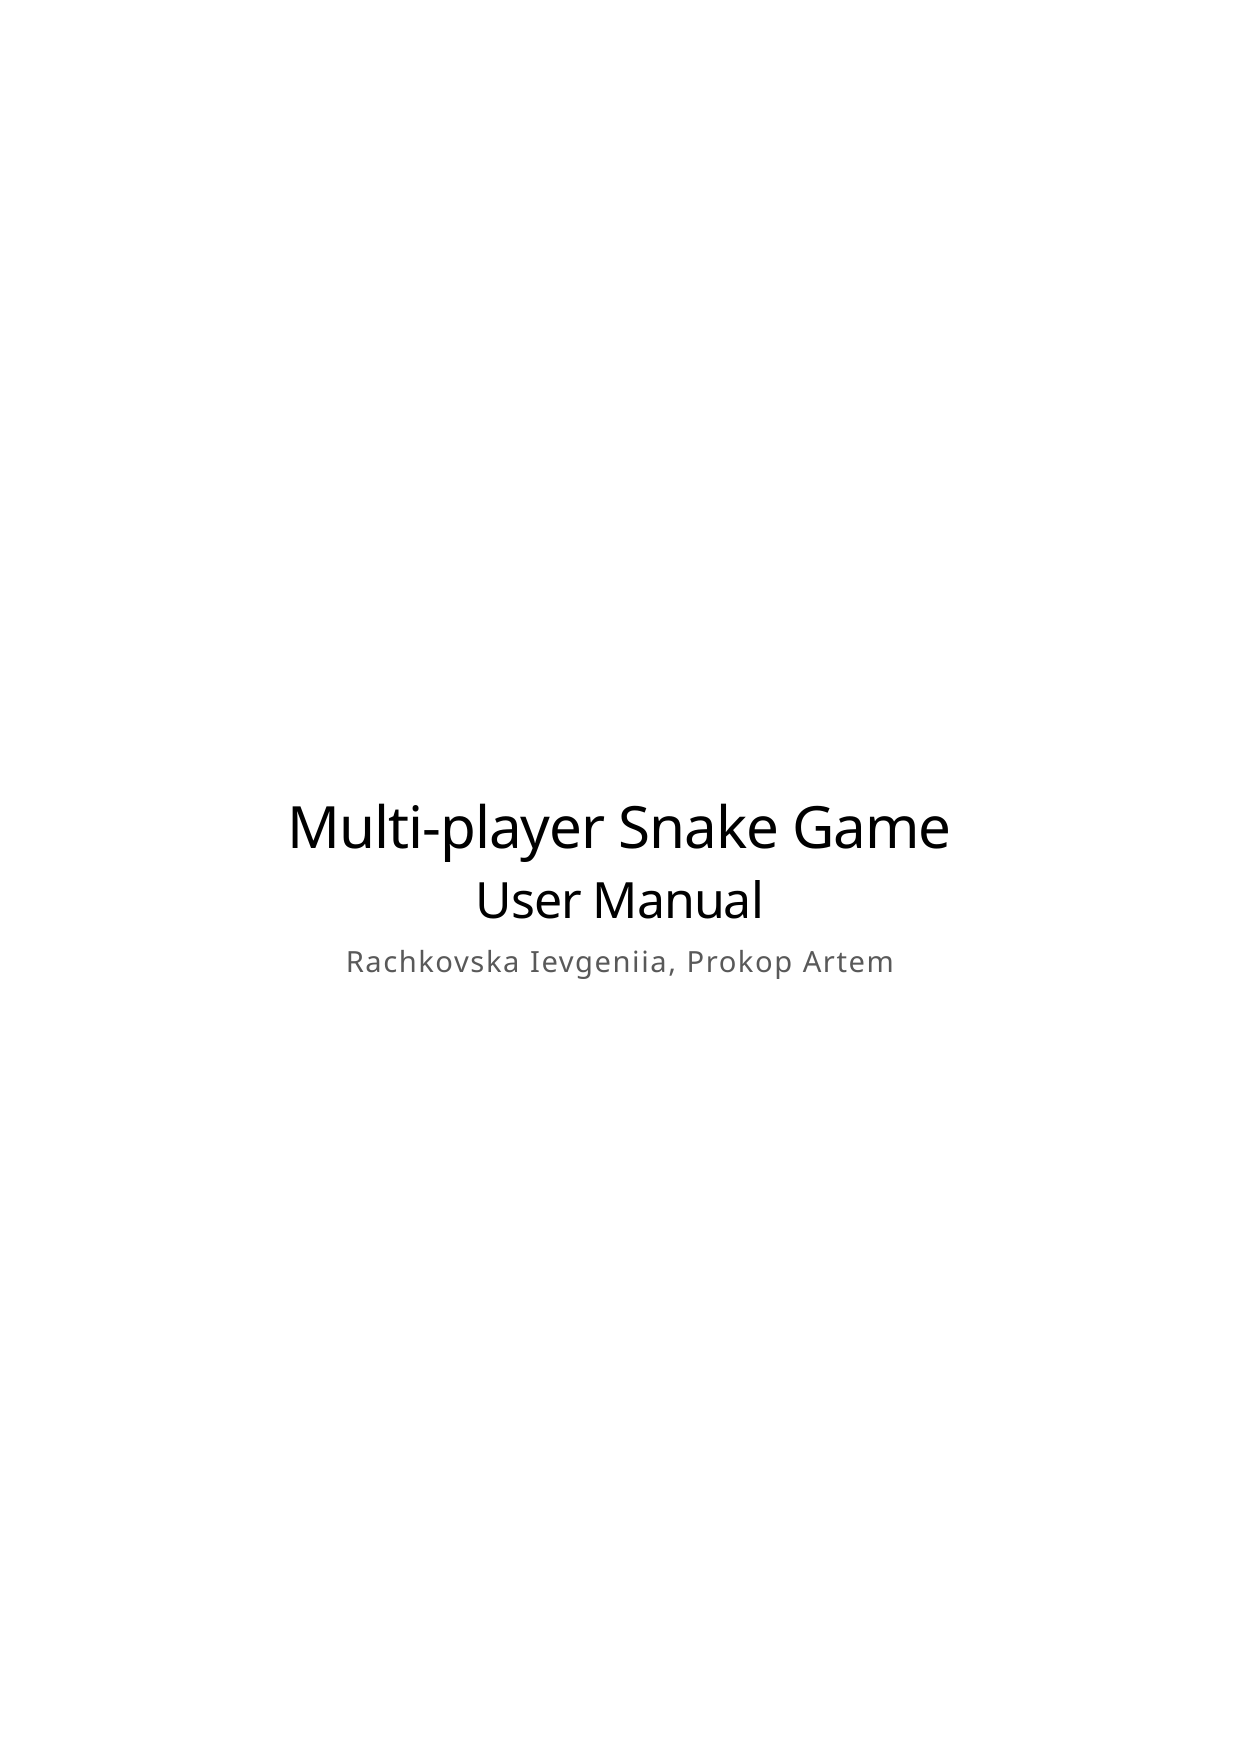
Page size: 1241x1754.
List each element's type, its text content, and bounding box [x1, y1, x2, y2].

subtitle Rachkovska Ievgeniia, Prokop Artem [150, 942, 1090, 981]
title Multi-player Snake Game [150, 786, 1090, 865]
title User Manual [150, 865, 1090, 933]
